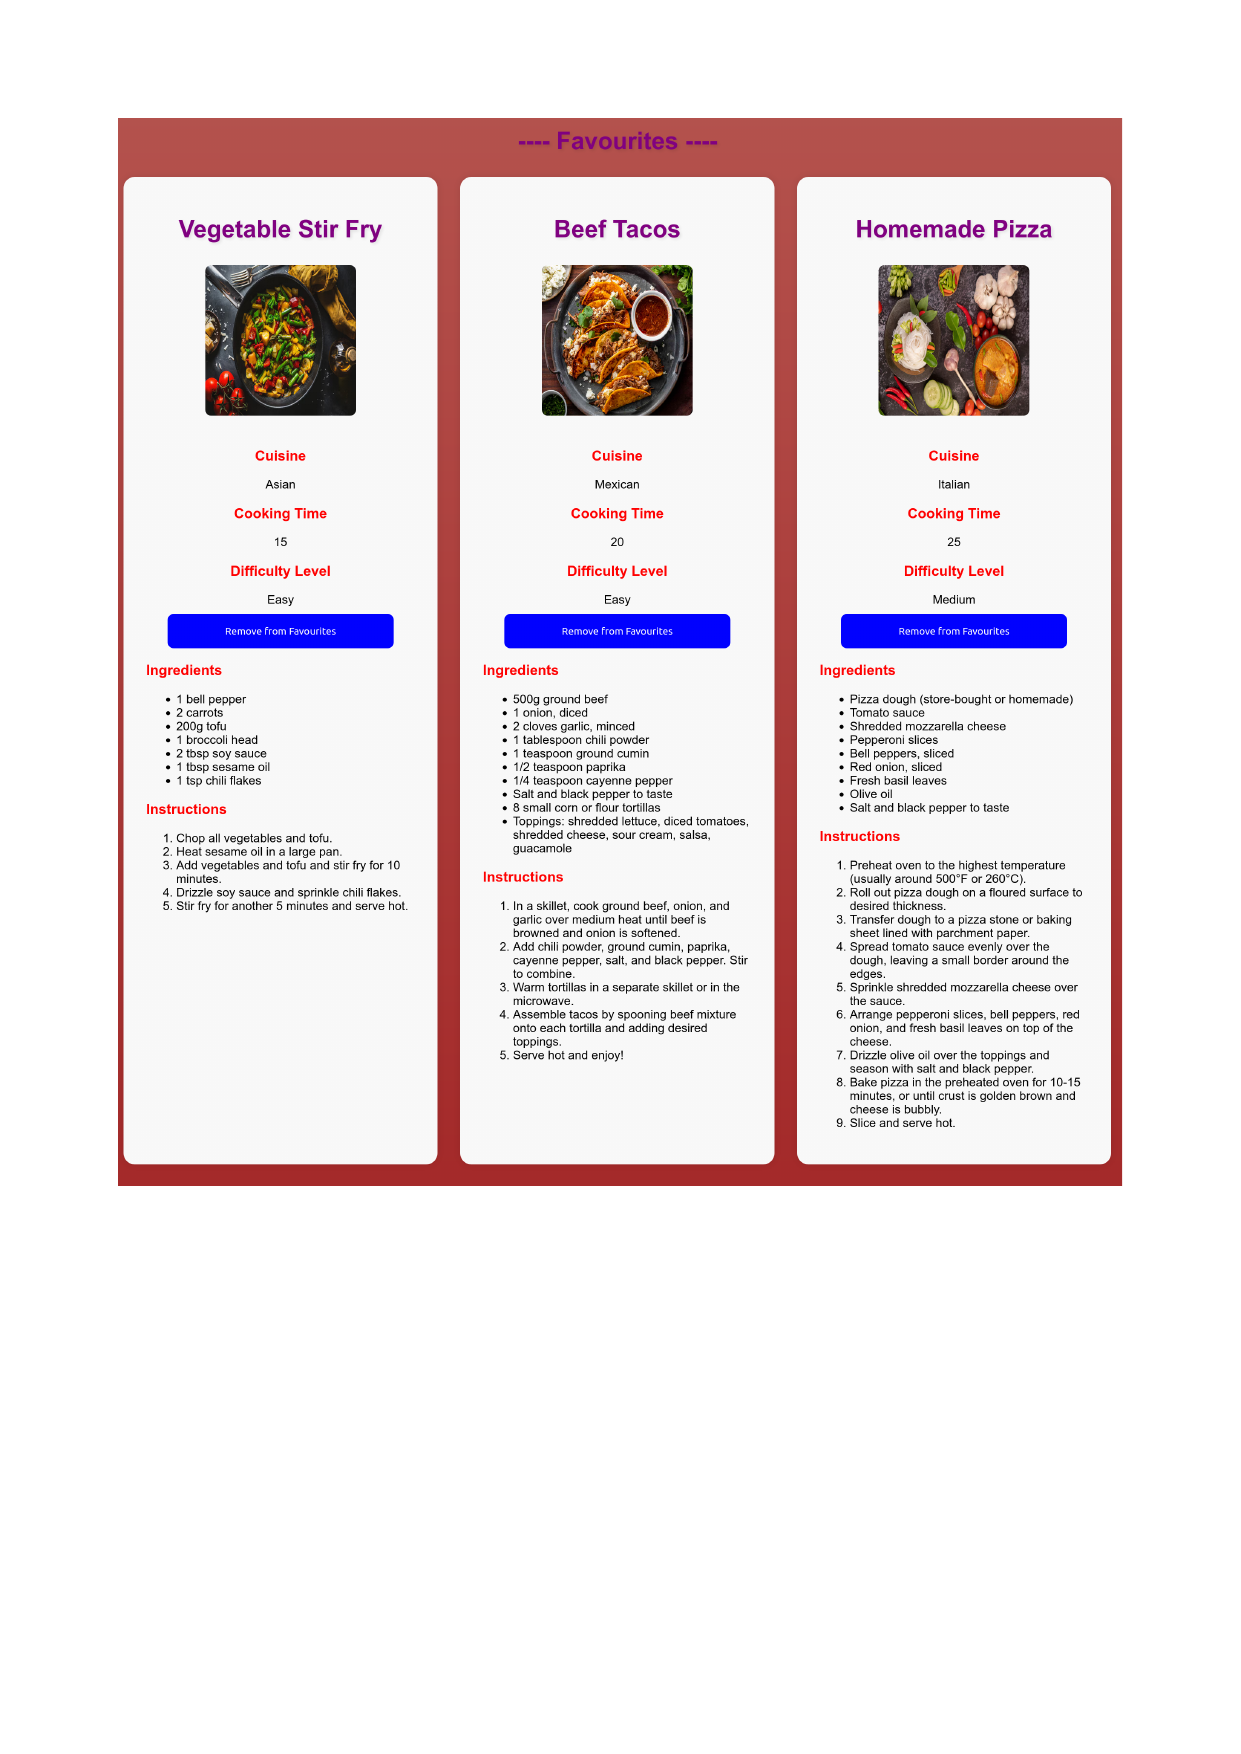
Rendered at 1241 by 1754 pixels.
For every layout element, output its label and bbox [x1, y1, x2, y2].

picture [118, 118, 1123, 1186]
